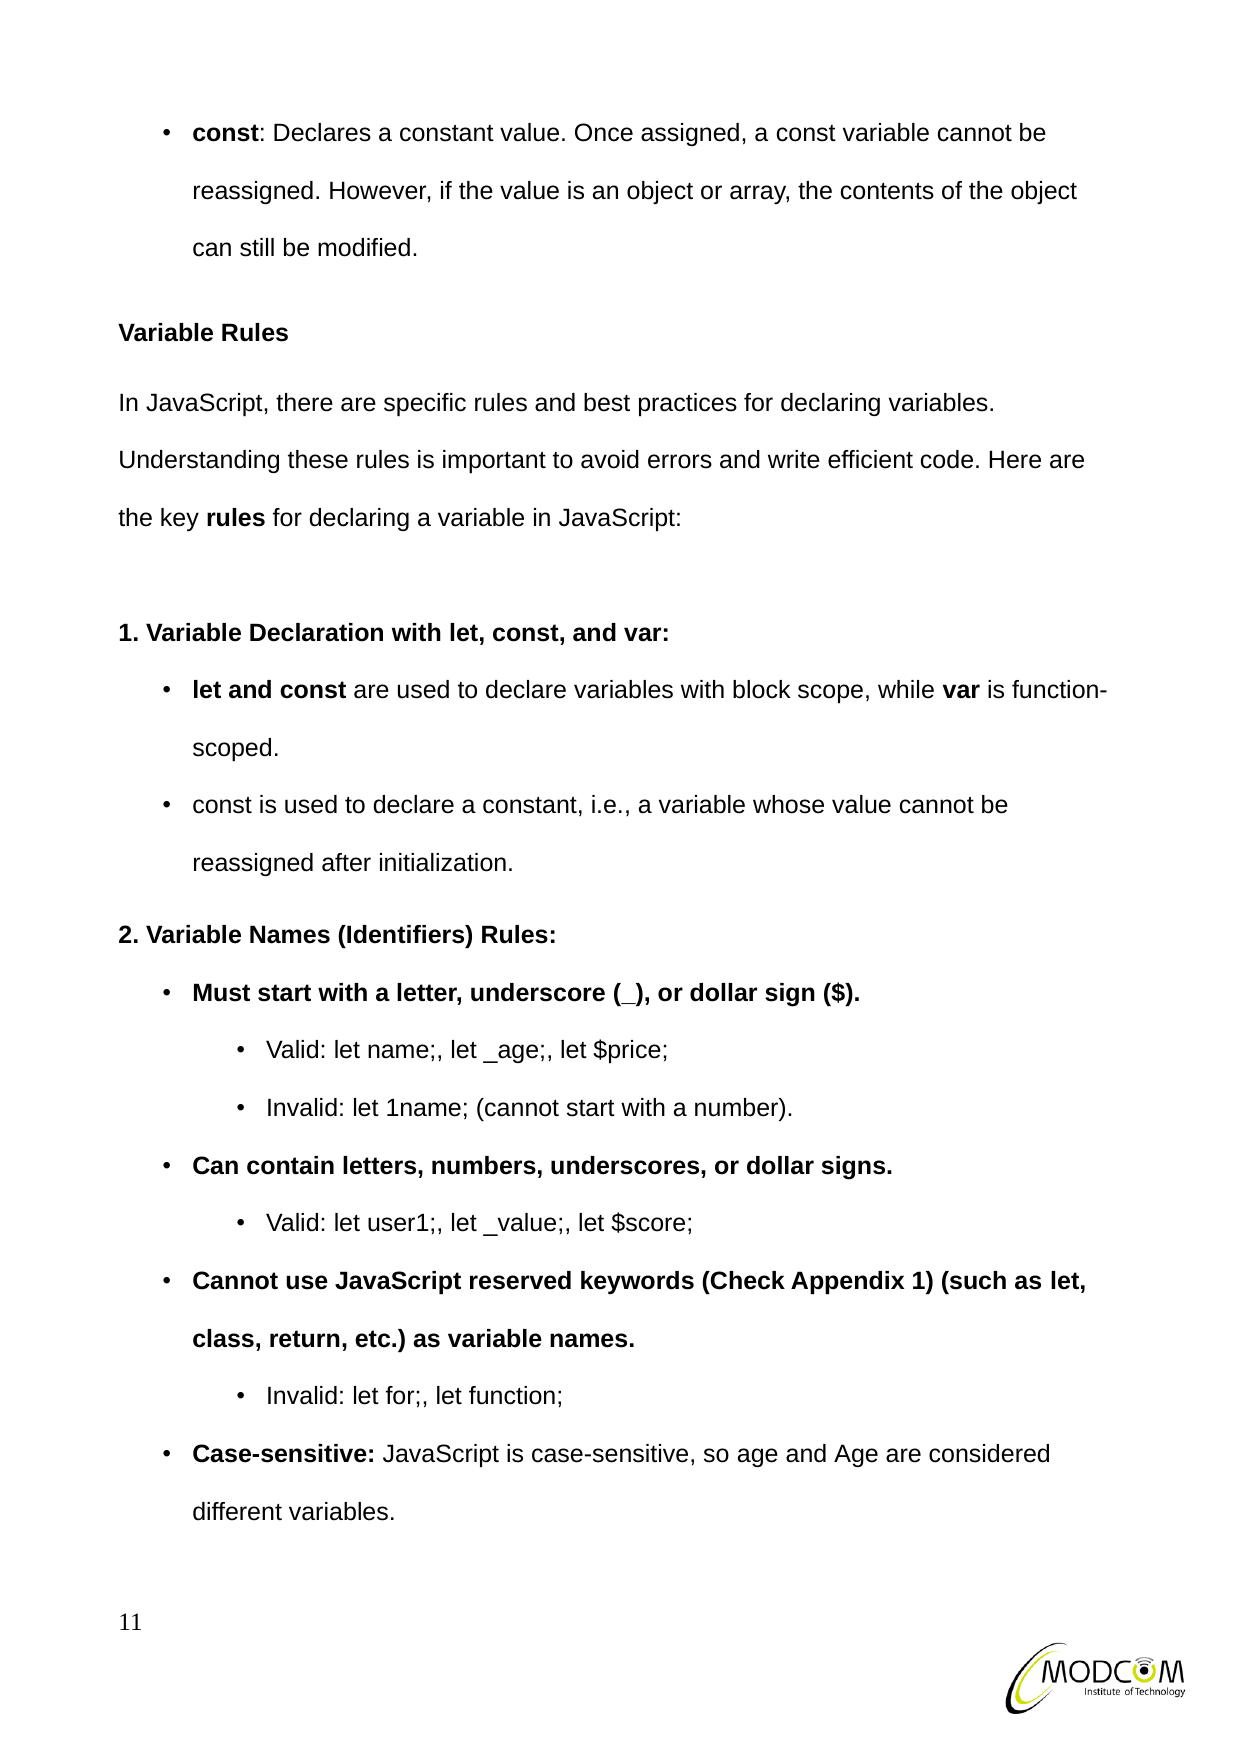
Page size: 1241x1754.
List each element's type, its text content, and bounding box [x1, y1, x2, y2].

list Can contain letters, numbers, underscores, or dollar signs. [162, 1151, 1122, 1179]
list const: Declares a constant value. Once assigned, a const variable cannot be reassigned. However, if the value is an object or array, the contents of the object can still be modified. [162, 118, 1122, 262]
list Cannot use JavaScript reserved keywords (Check Appendix 1) (such as let, class, return, etc.) as variable names. [162, 1266, 1122, 1352]
list const is used to declare a constant, i.e., a variable whose value cannot be reassigned after initialization. [162, 790, 1122, 877]
list Invalid: let for;, let function; [236, 1381, 1122, 1410]
text 2. Variable Names (Identifiers) Rules: [118, 920, 1122, 949]
list Case-sensitive: JavaScript is case-sensitive, so age and Age are considered different variables. [162, 1439, 1122, 1525]
list let and const are used to declare variables with block scope, while var is function-scoped. [162, 675, 1122, 762]
list Valid: let name;, let _age;, let $price; [236, 1035, 1122, 1064]
text In JavaScript, there are specific rules and best practices for declaring variables. Understanding these rules is important to avoid errors and write efficient code. Here are the key rules for declaring a variable in JavaScript: [118, 388, 1122, 532]
list Valid: let user1;, let _value;, let $score; [236, 1208, 1122, 1237]
picture [997, 1626, 1191, 1718]
text 1. Variable Declaration with let, const, and var: [118, 618, 1122, 647]
list Must start with a letter, underscore (_), or dollar sign ($). [162, 978, 1122, 1006]
list Invalid: let 1name; (cannot start with a number). [236, 1093, 1122, 1122]
subtitle Variable Rules [118, 318, 1122, 347]
